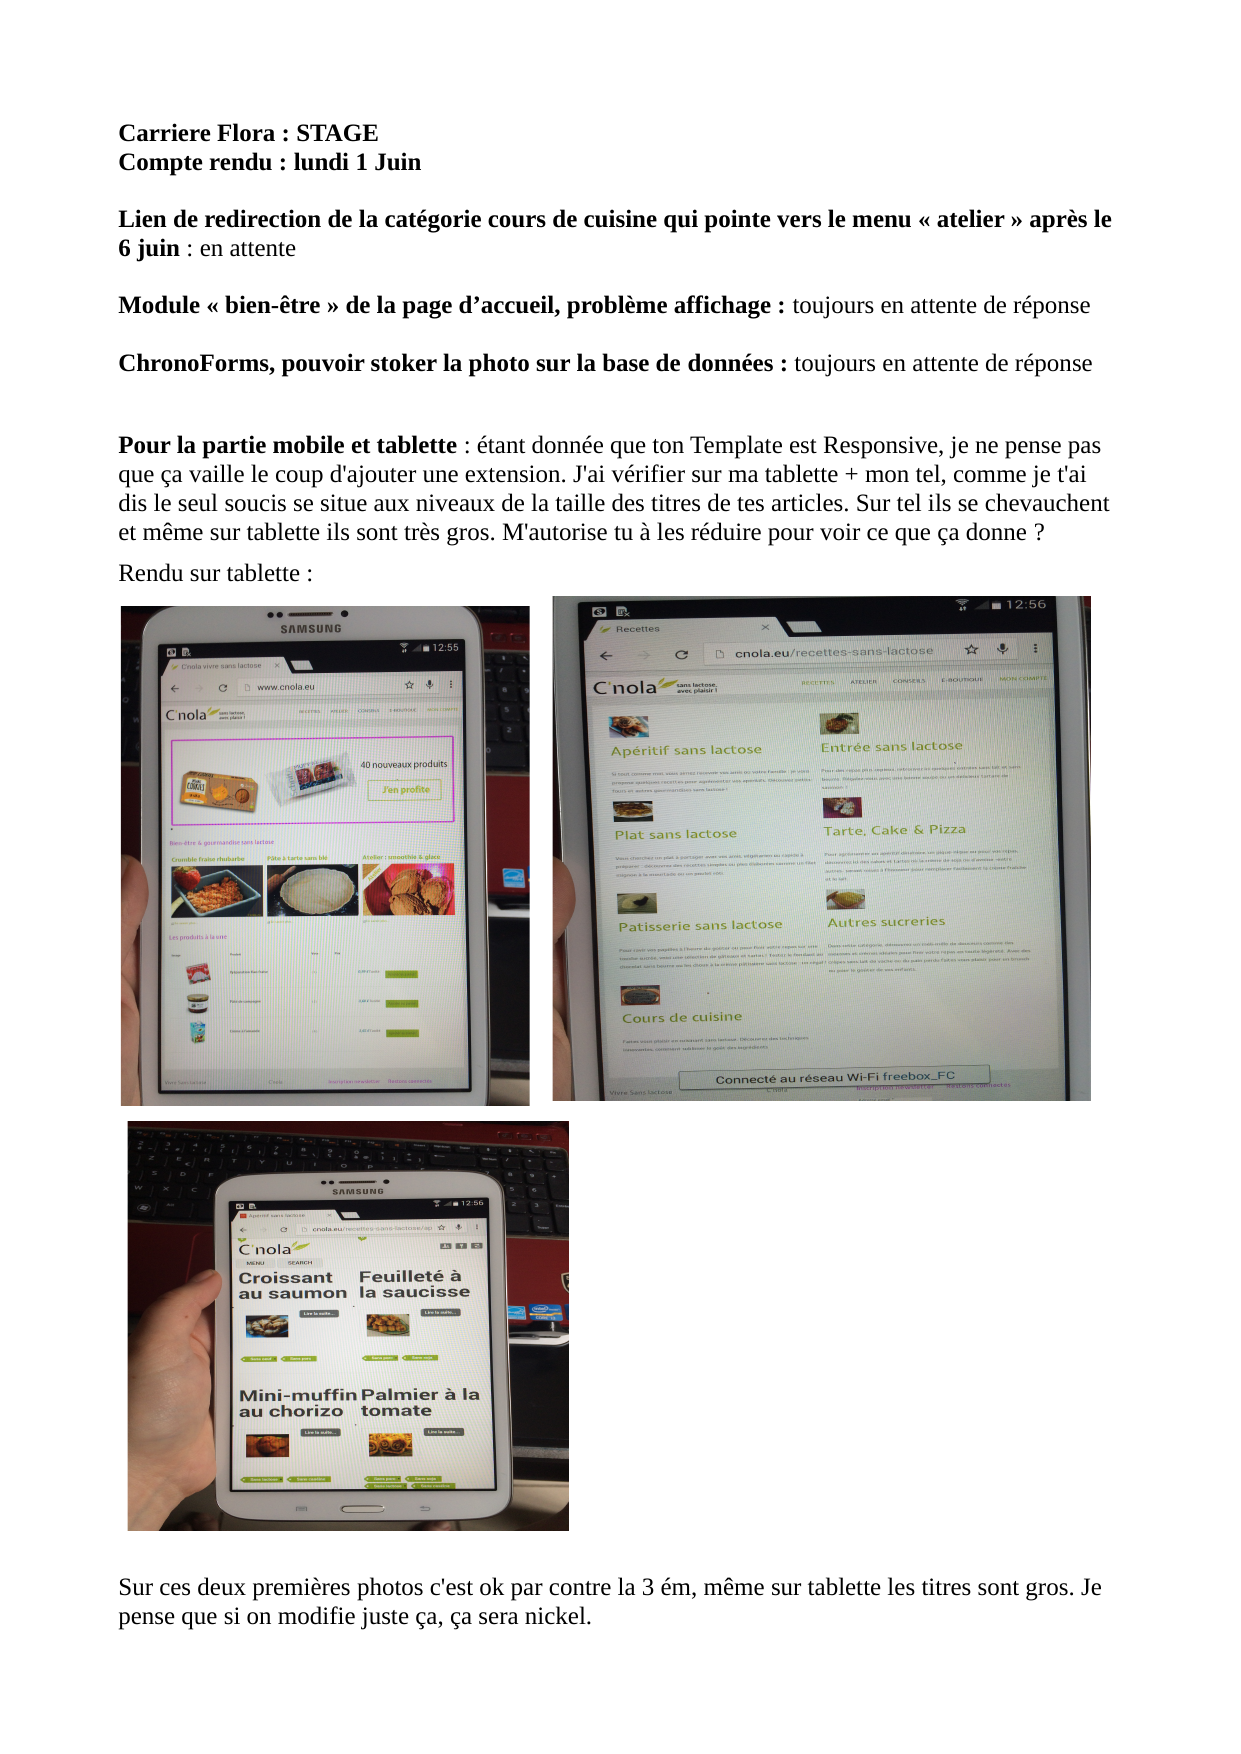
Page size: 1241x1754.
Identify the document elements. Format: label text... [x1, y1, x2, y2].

text Sur ces deux premières photos c'est ok par contre la 3 ém, même sur tablette les titres sont gros. Je pense que si on modifie juste ça, ça sera nickel. [118, 1572, 1122, 1630]
picture [552, 596, 1091, 1101]
picture [120, 606, 530, 1106]
text Rendu sur tablette : [118, 558, 1122, 587]
picture [127, 1121, 569, 1531]
text Pour la partie mobile et tablette : étant donnée que ton Template est Responsive, je ne pense pas que ça vaille le coup d'ajouter une extension. J'ai vérifier sur ma tablette + mon tel, comme je t'ai dis le seul soucis se situe aux niveaux de la taille des titres de tes articles. Sur tel ils se chevauchent et même sur tablette ils sont très gros. M'autorise tu à les réduire pour voir ce que ça donne ? [118, 431, 1122, 546]
text Carriere Flora : STAGE Compte rendu : lundi 1 Juin Lien de redirection de la catégorie cours de cuisine qui pointe vers le menu « atelier » après le 6 juin : en attente Module « bien-être » de la page d’accueil, problème affichage : toujours en attente de réponse ChronoForms, pouvoir stoker la photo sur la base de données : toujours en attente de réponse [118, 118, 1122, 377]
